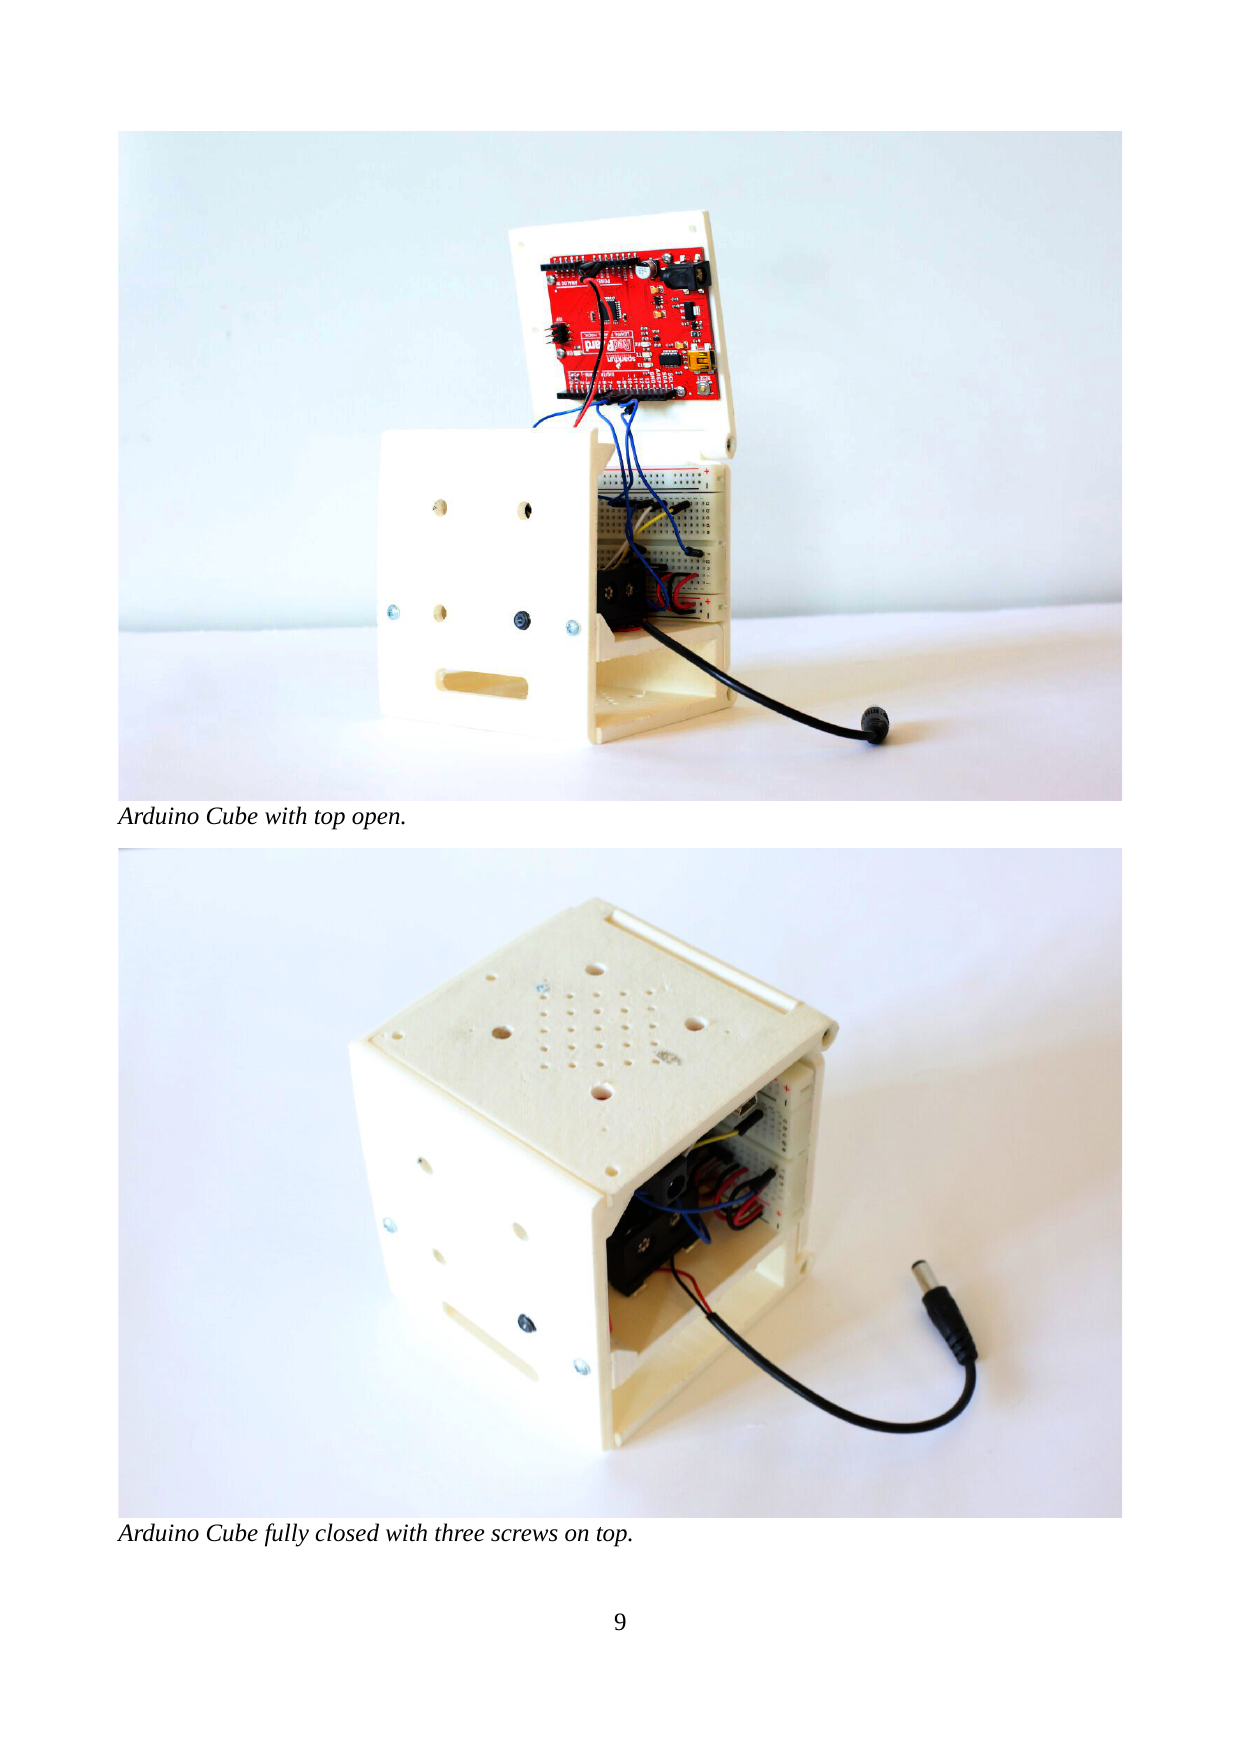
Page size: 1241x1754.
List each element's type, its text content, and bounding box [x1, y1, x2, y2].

text Arduino Cube with top open. [118, 801, 1122, 829]
picture [118, 131, 1123, 801]
text Arduino Cube fully closed with three screws on top. [118, 1518, 1122, 1546]
picture [118, 848, 1123, 1518]
